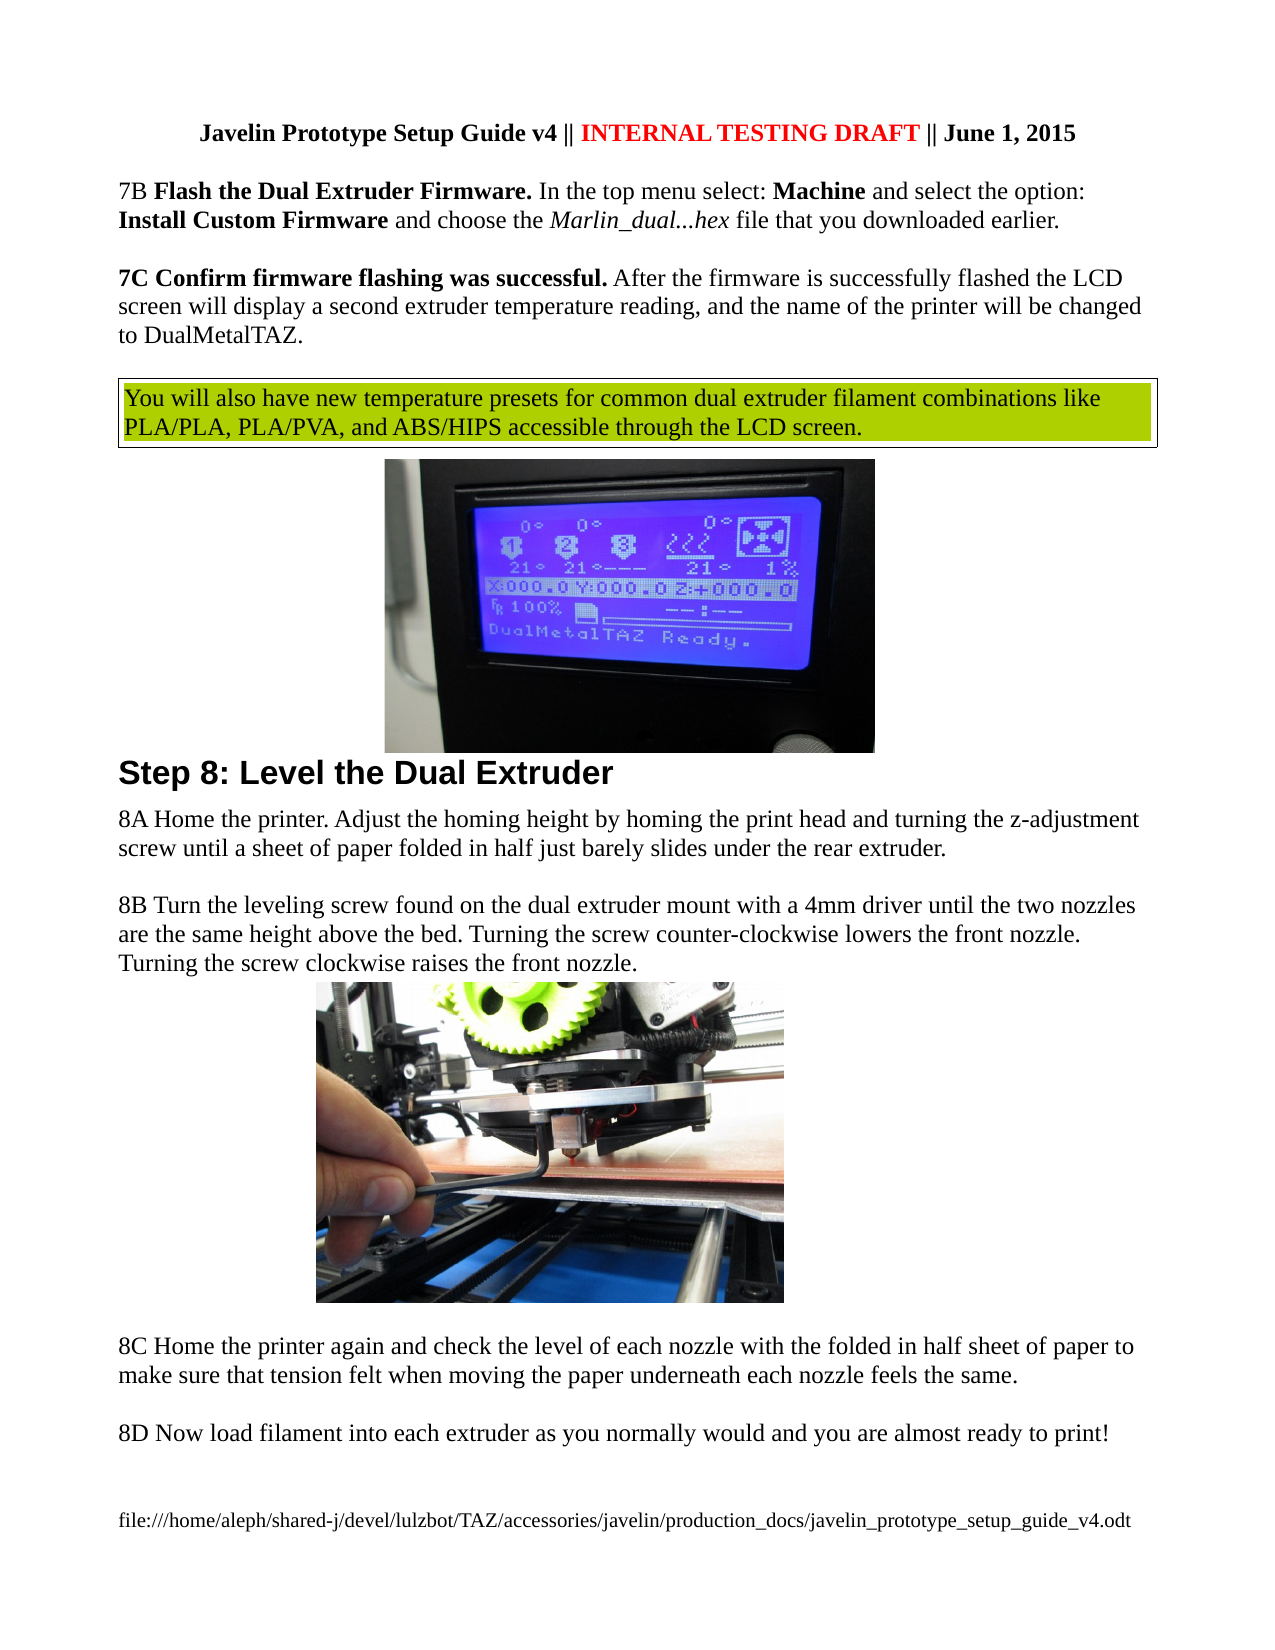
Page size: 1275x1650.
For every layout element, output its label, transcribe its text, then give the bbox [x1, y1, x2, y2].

text 7C Confirm firmware flashing was successful. After the firmware is successfully flashed the LCD screen will display a second extruder temperature reading, and the name of the printer will be changed to DualMetalTAZ. [118, 263, 1157, 349]
text 8C Home the printer again and check the level of each nozzle with the folded in half sheet of paper to make sure that tension felt when moving the paper underneath each nozzle feels the same. [118, 1331, 1157, 1389]
picture [316, 982, 784, 1303]
text 8B Turn the leveling screw found on the dual extruder mount with a 4mm driver until the two nozzles are the same height above the bed. Turning the screw counter-clockwise lowers the front nozzle. Turning the screw clockwise raises the front nozzle. [118, 890, 1157, 977]
text 8D Now load filament into each extruder as you normally would and you are almost ready to print! [118, 1418, 1157, 1446]
picture [384, 459, 875, 753]
subtitle Step 8: Level the Dual Extruder [118, 468, 1157, 792]
table_header You will also have new temperature presets for common dual extruder filament combinations like PLA/PLA, PLA/PVA, and ABS/HIPS accessible through the LCD screen. [119, 379, 1157, 447]
text 7B Flash the Dual Extruder Firmware. In the top menu select: Machine and select the option: Install Custom Firmware and choose the Marlin_dual...hex file that you downloaded earlier. [118, 176, 1157, 234]
text 8A Home the printer. Adjust the homing height by homing the print head and turning the z-adjustment screw until a sheet of paper folded in half just barely slides under the rear extruder. [118, 804, 1157, 862]
